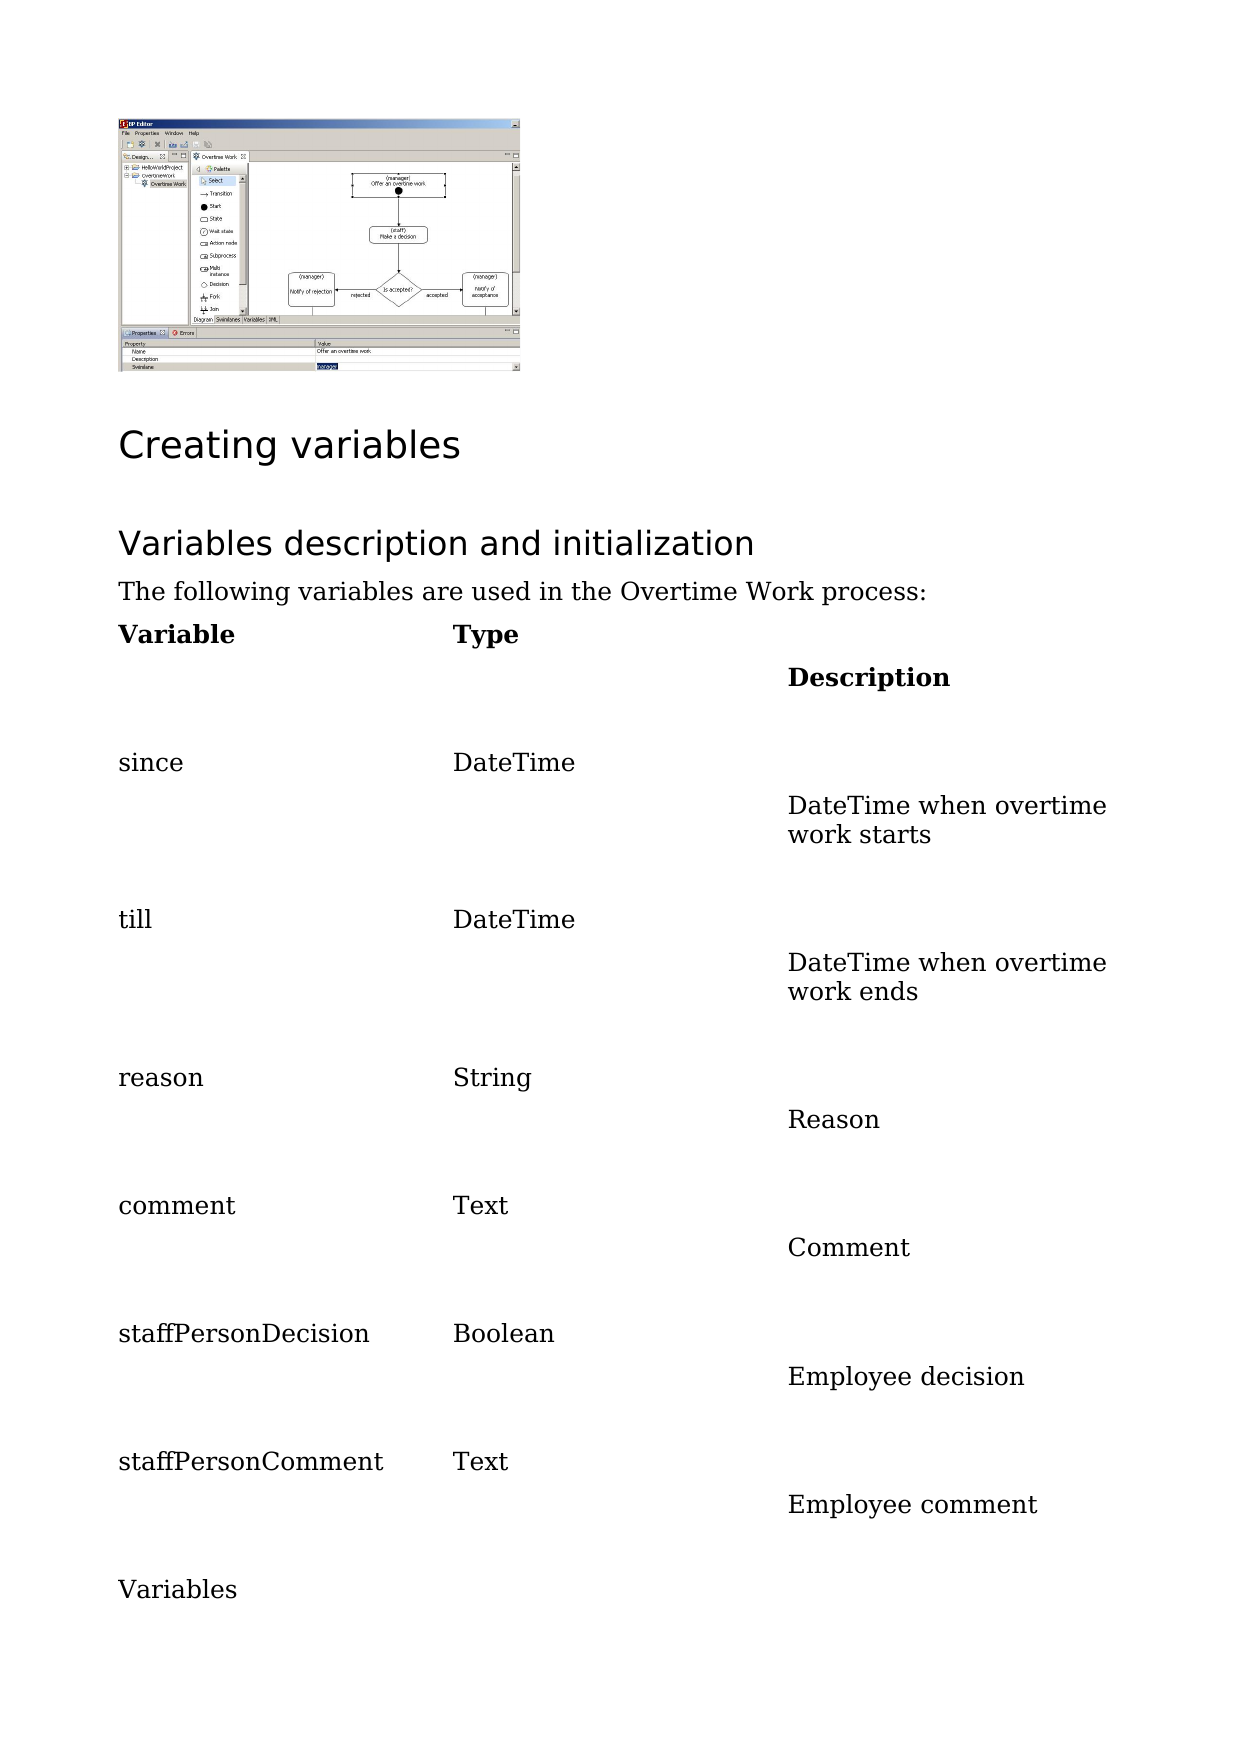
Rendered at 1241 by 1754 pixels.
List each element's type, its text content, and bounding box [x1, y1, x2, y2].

table_header Description [788, 614, 1122, 742]
table_header Type [453, 614, 787, 742]
table_cell since [118, 742, 453, 899]
text The following variables are used in the Overtime Work process: [118, 577, 1122, 606]
table_cell Text [453, 1441, 787, 1569]
table_cell DateTime when overtime work starts [788, 742, 1122, 899]
table_cell comment [118, 1185, 453, 1313]
table_header Variable [118, 614, 453, 742]
table_cell reason [118, 1057, 453, 1185]
table_cell Employee decision [788, 1313, 1122, 1441]
table_cell DateTime [453, 900, 787, 1057]
subtitle Creating variables [118, 424, 1122, 468]
table_cell Reason [788, 1057, 1122, 1185]
table_cell Employee comment [788, 1441, 1122, 1569]
table_cell Text [453, 1185, 787, 1313]
subtitle Variables description and initialization [118, 525, 1122, 564]
table_cell Boolean [453, 1313, 787, 1441]
table_cell DateTime [453, 742, 787, 899]
table_cell Comment [788, 1185, 1122, 1313]
text Variables [118, 1575, 1122, 1604]
table_cell till [118, 900, 453, 1057]
table_cell staffPersonComment [118, 1441, 453, 1569]
table_cell String [453, 1057, 787, 1185]
table_cell staffPersonDecision [118, 1313, 453, 1441]
table_cell DateTime when overtime work ends [788, 900, 1122, 1057]
picture [118, 118, 521, 372]
